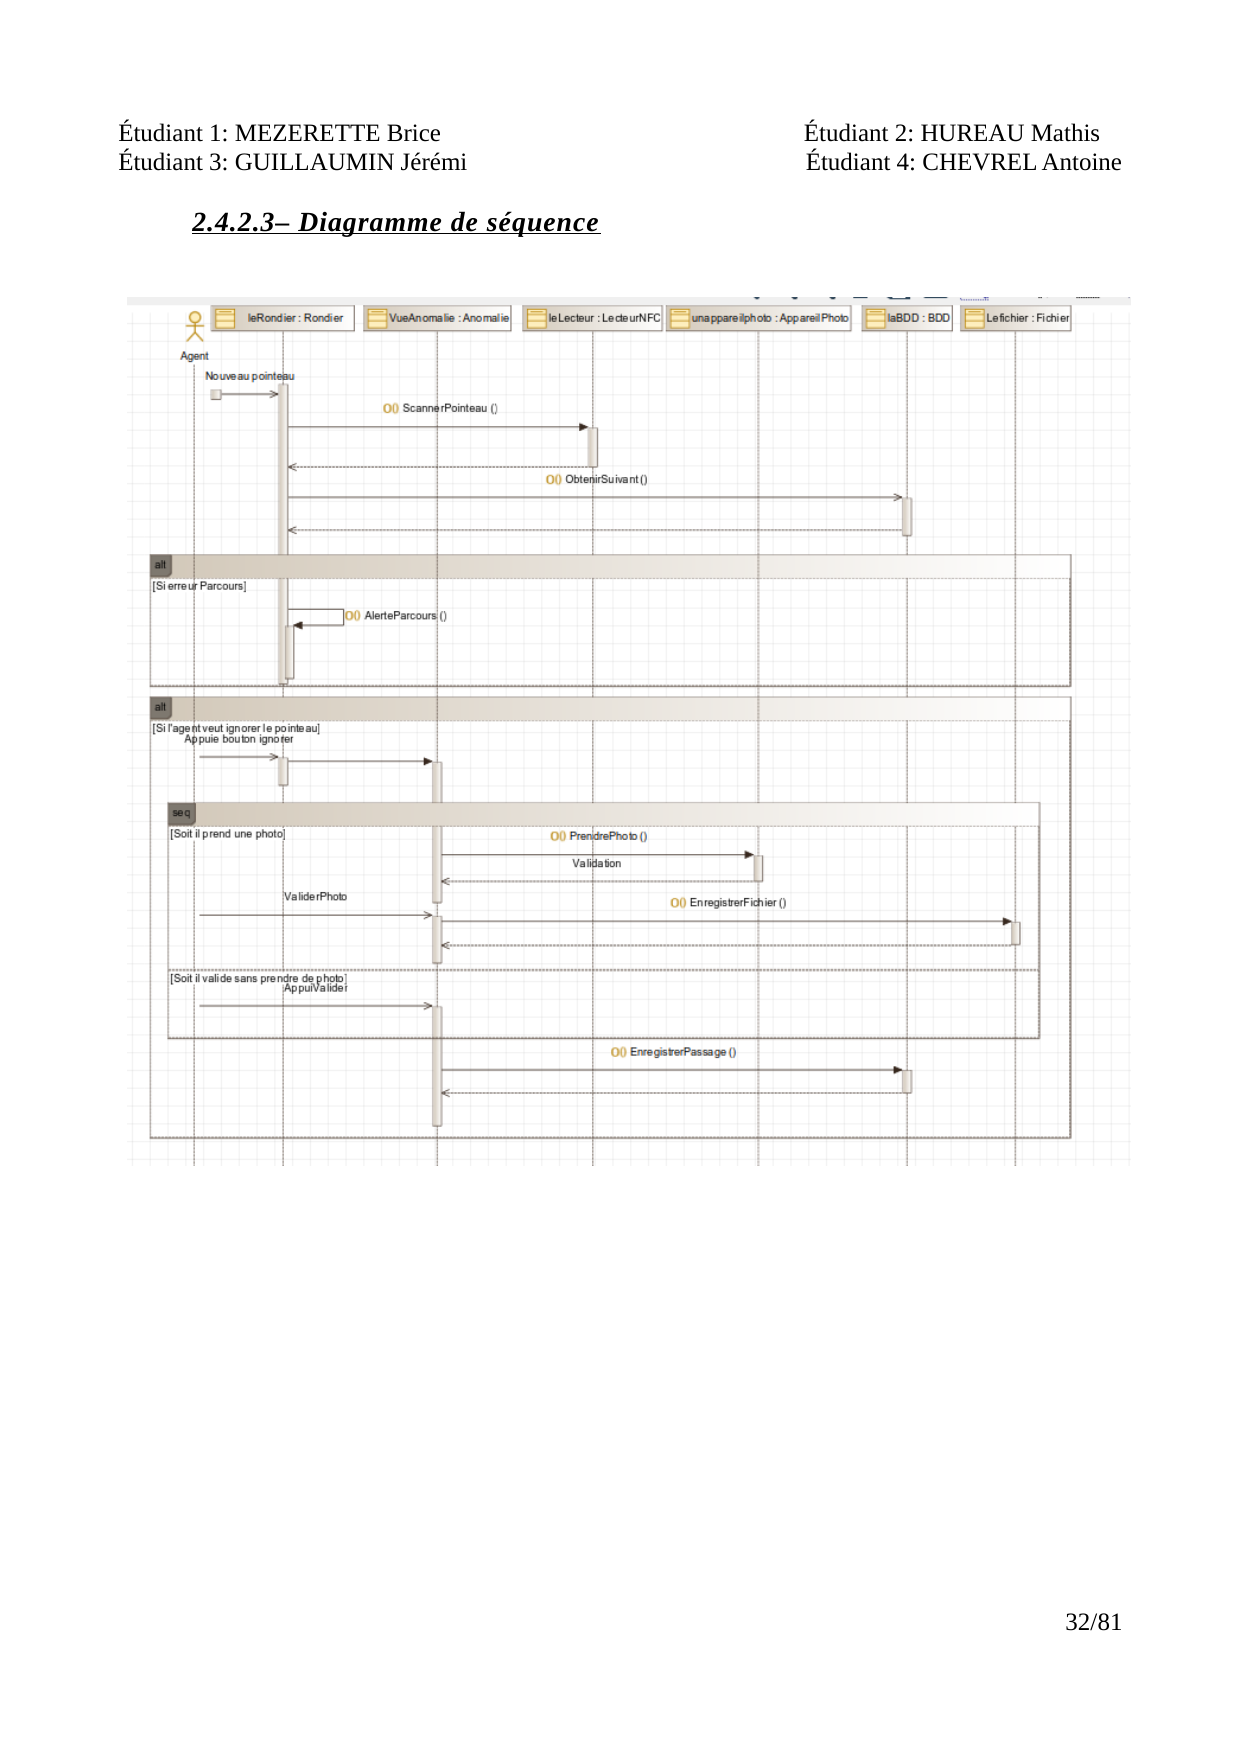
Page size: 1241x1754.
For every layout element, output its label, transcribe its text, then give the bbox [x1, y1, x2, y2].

picture [127, 297, 1131, 1166]
subtitle 2.4.2.3– Diagramme de séquence [118, 205, 1122, 237]
